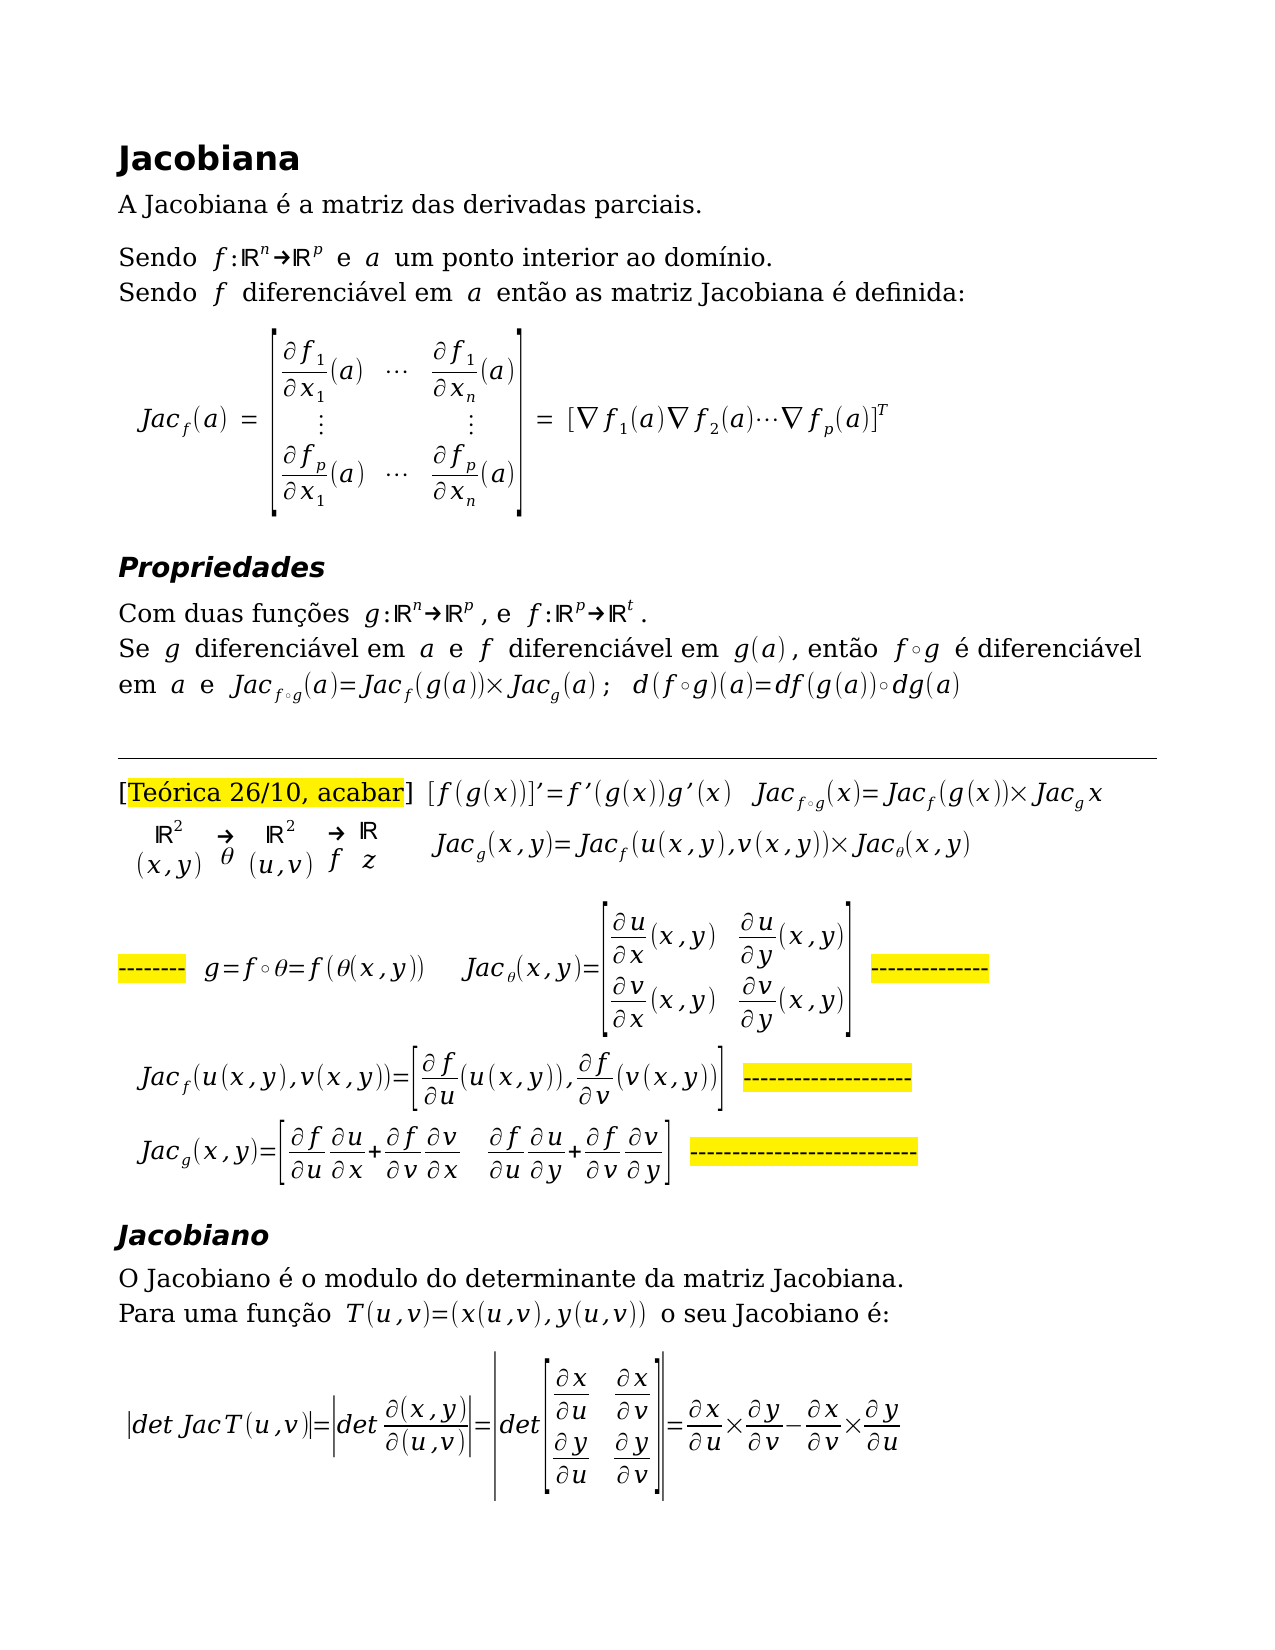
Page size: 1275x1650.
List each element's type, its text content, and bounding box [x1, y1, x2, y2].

text --------------------------------------------------------------------- [118, 901, 1157, 1187]
text Com duas funções , e . Se diferenciável em e diferenciável em , então é diferenciável em e ; [118, 596, 1157, 704]
text Sendo e um ponto interior ao domínio. Sendo diferenciável em então as matriz Jacobiana é definida: [118, 240, 1157, 307]
text A Jacobiana é a matriz das derivadas parciais. [118, 191, 1157, 220]
text O Jacobiano é o modulo do determinante da matriz Jacobiana. Para uma função o seu Jacobiano é: [118, 1264, 1157, 1330]
text [Teórica 26/10, acabar] [118, 778, 1157, 881]
subtitle Jacobiana [118, 139, 1157, 178]
subtitle Propriedades [118, 551, 1157, 584]
subtitle Jacobiano [118, 1220, 1157, 1252]
